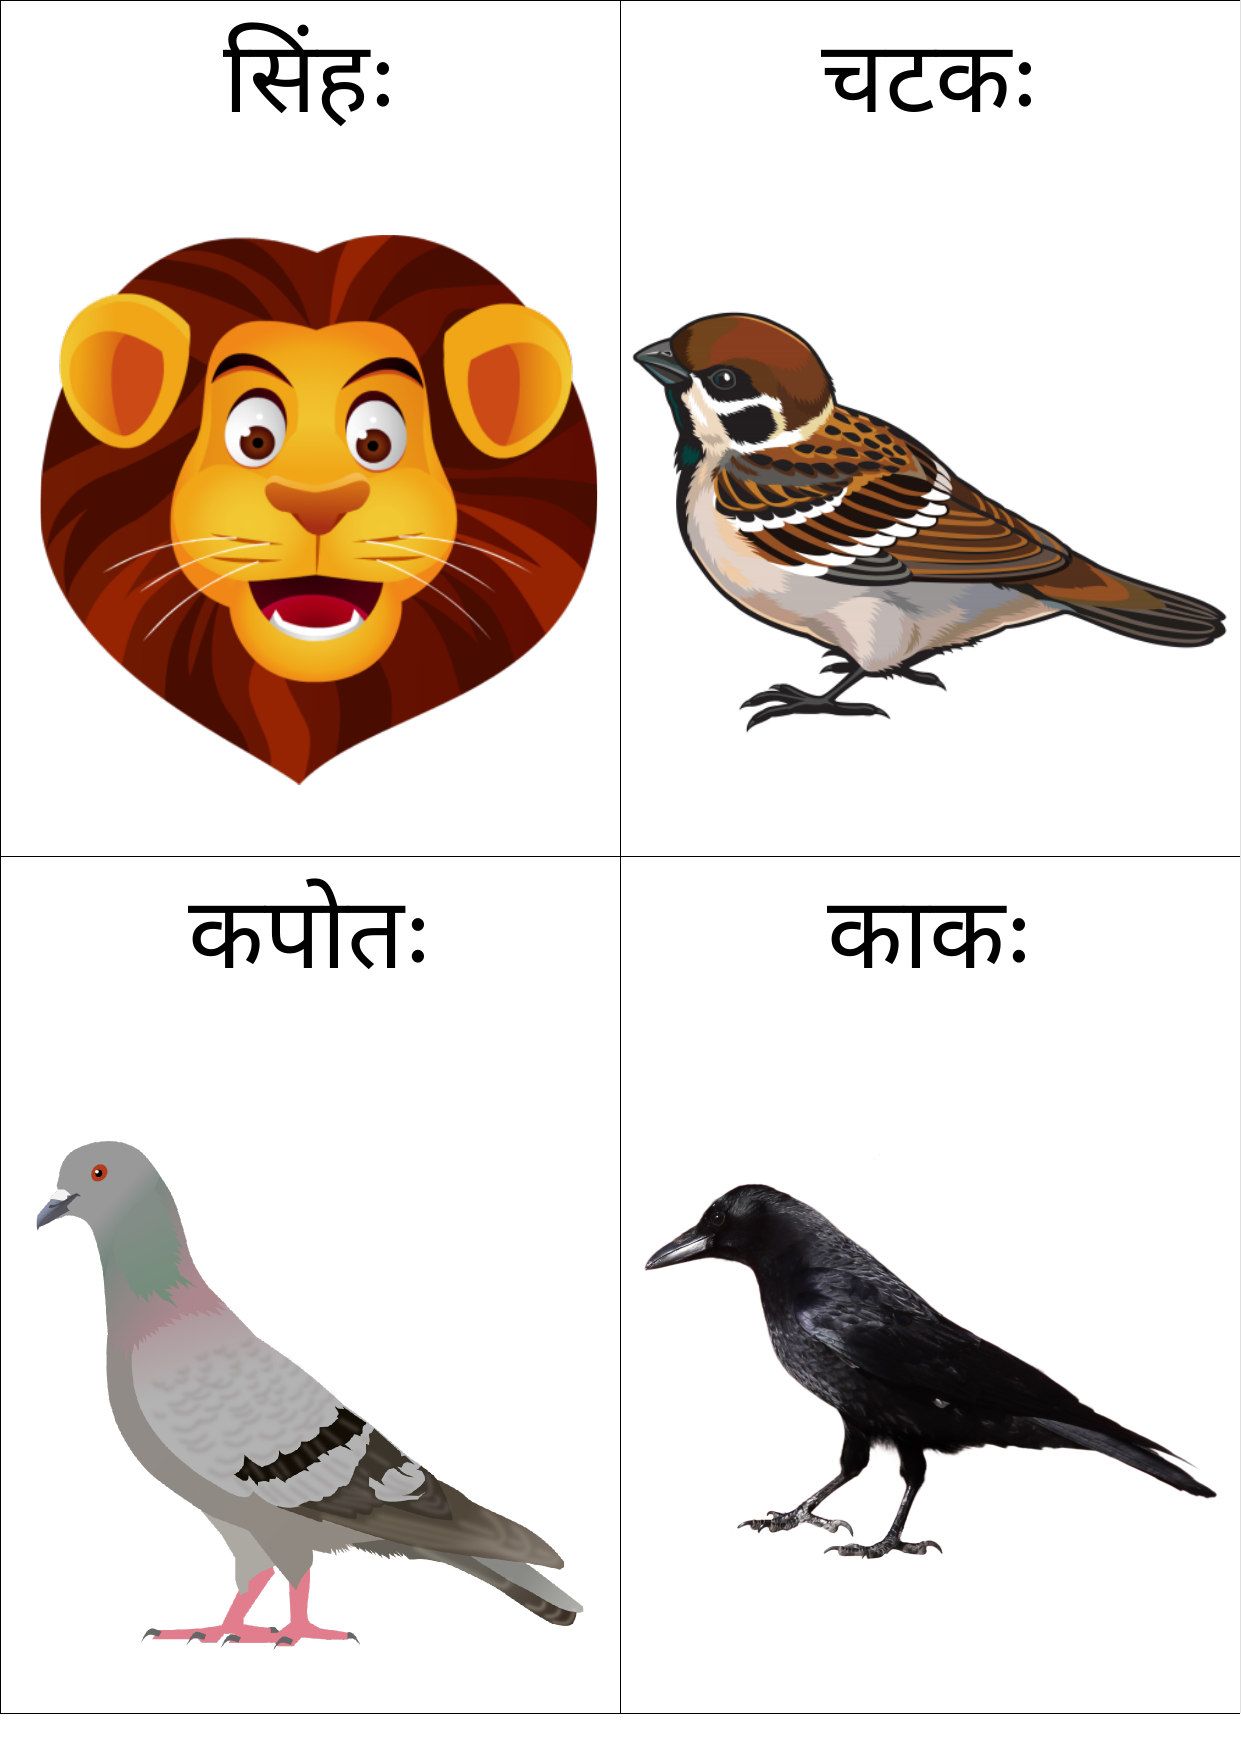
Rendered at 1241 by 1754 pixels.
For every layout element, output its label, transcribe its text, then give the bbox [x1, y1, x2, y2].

table_cell काकः [621, 857, 1240, 1712]
table_cell सिंहः [1, 1, 620, 856]
picture [625, 302, 1235, 741]
picture [36, 1141, 584, 1650]
picture [643, 1154, 1217, 1560]
table_cell चटकः [621, 1, 1240, 856]
table_cell कपोतः [1, 857, 620, 1712]
picture [40, 235, 598, 785]
